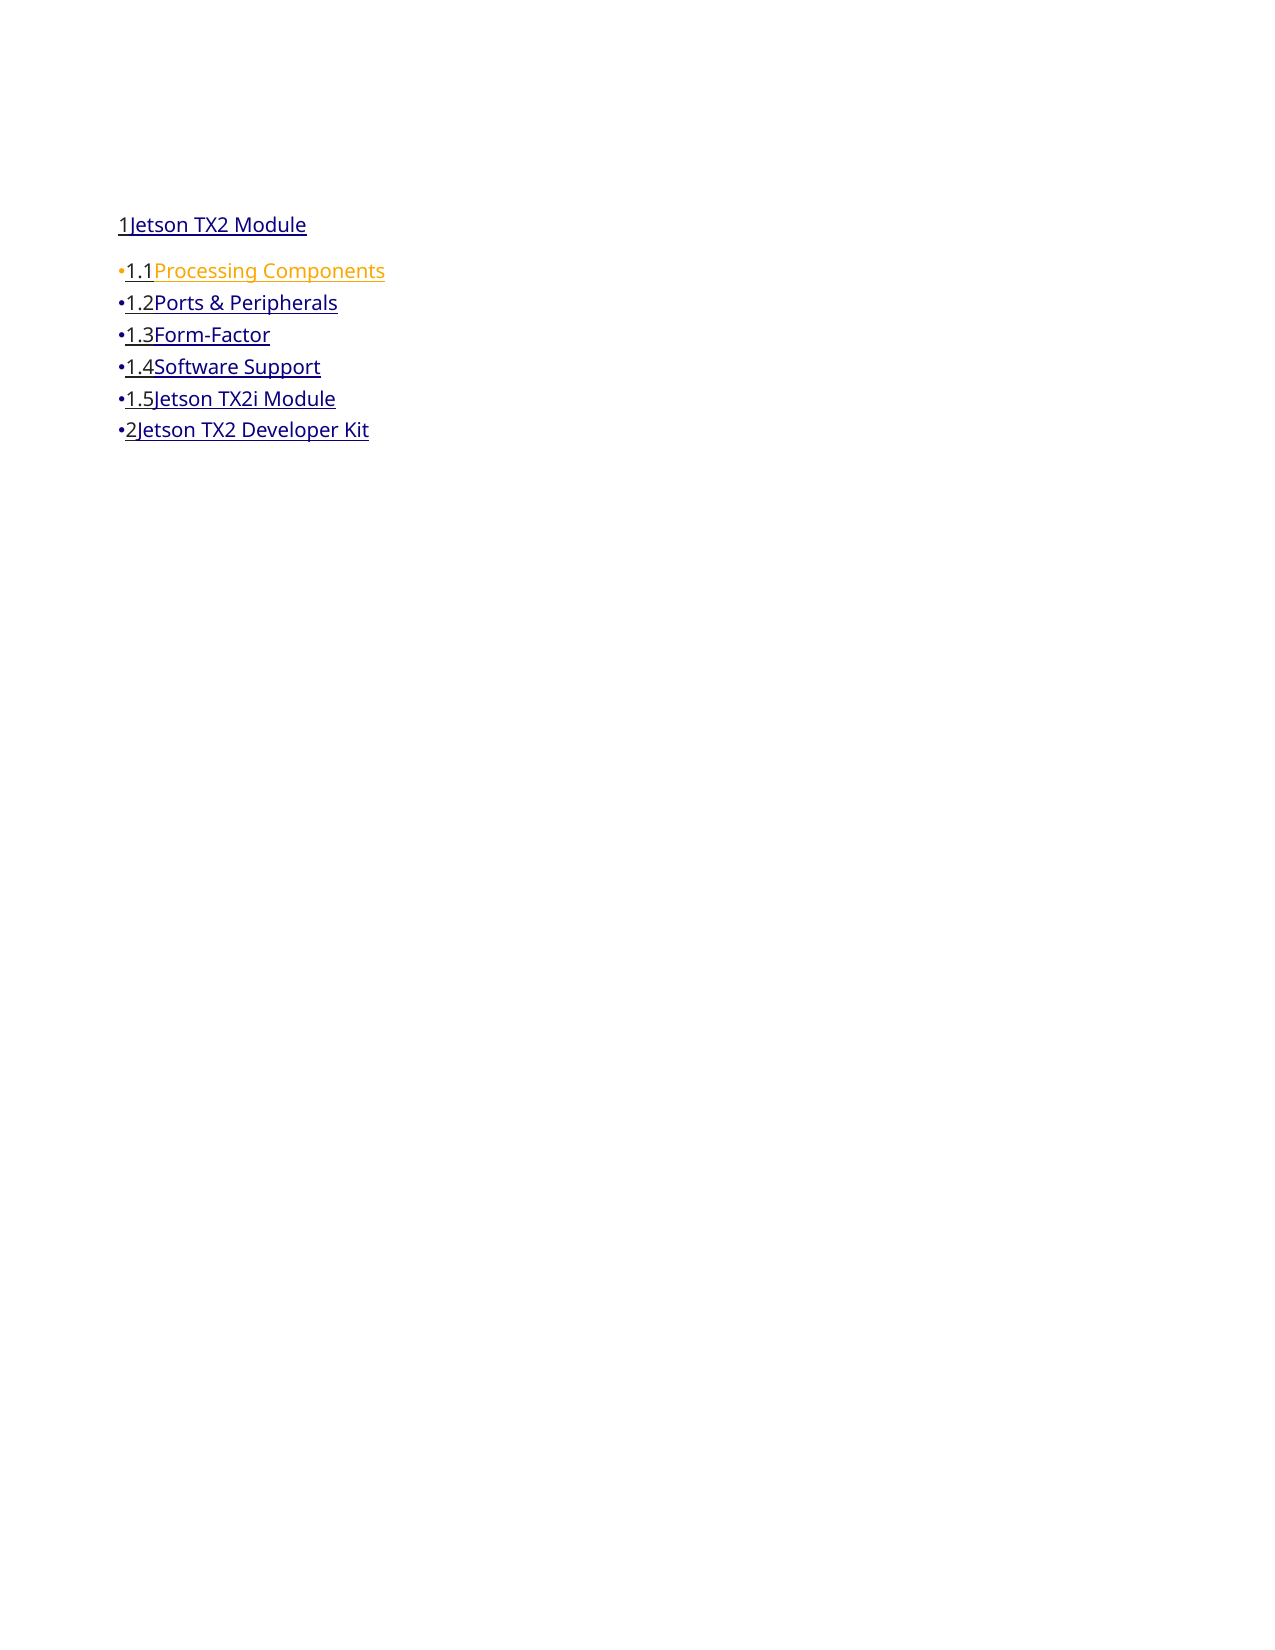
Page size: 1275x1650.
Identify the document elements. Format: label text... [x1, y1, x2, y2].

text 1Jetson TX2 Module [118, 211, 1157, 238]
list 1.3Form-Factor [118, 321, 1157, 348]
list 1.2Ports & Peripherals [118, 289, 1157, 317]
list 1.5Jetson TX2i Module [118, 384, 1157, 412]
list 1.4Software Support [118, 352, 1157, 380]
list 2Jetson TX2 Developer Kit [118, 416, 1157, 444]
list 1.1Processing Components [118, 257, 1157, 285]
